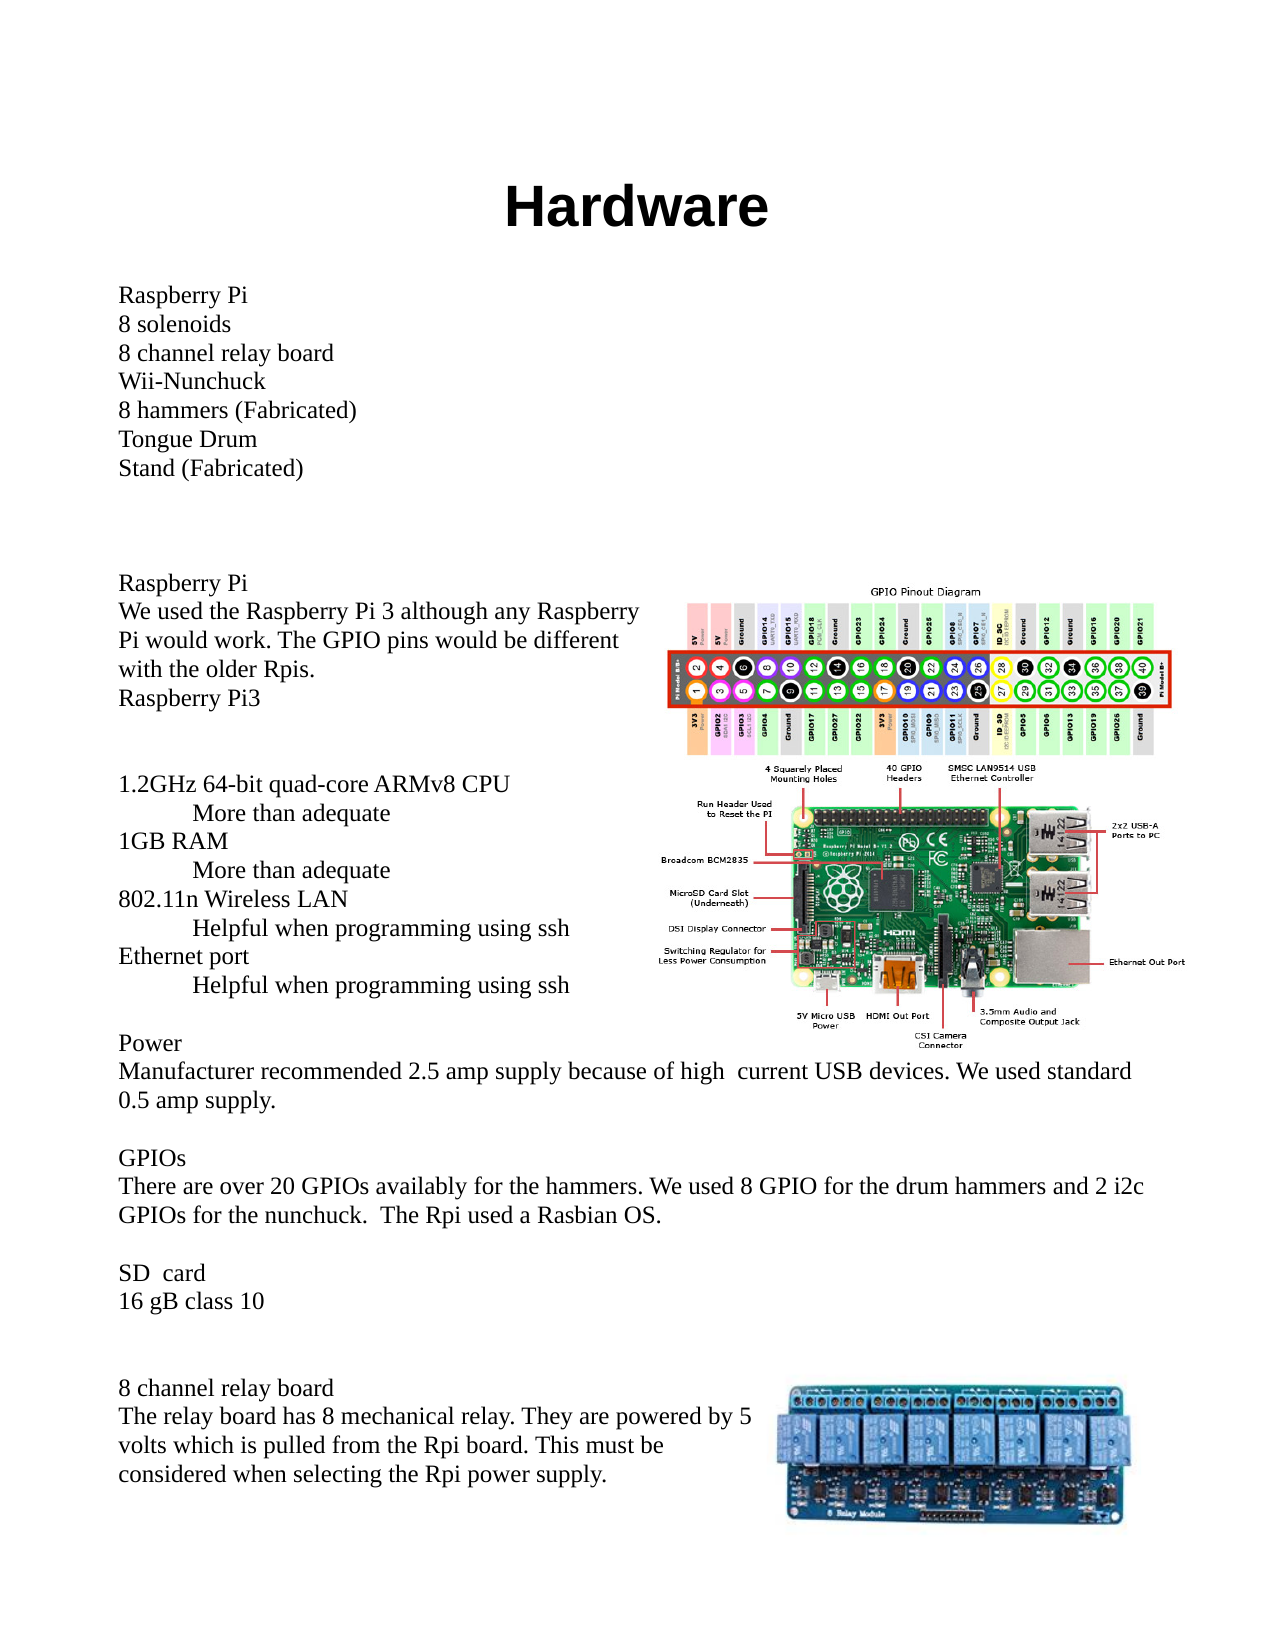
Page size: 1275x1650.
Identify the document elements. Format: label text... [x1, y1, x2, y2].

text 8 channel relay board [118, 1373, 766, 1401]
text Tongue Drum [118, 424, 1157, 453]
text Stand (Fabricated) [118, 453, 1157, 481]
text SD card [118, 1258, 1157, 1286]
text Ethernet port [118, 941, 651, 970]
text Wii-Nunchuck [118, 366, 1157, 395]
picture [651, 582, 1189, 1052]
text There are over 20 GPIOs availably for the hammers. We used 8 GPIO for the drum hammers and 2 i2c GPIOs for the nunchuck. The Rpi used a Rasbian OS. [118, 1171, 1157, 1229]
text We used the Raspberry Pi 3 although any Raspberry Pi would work. The GPIO pins would be different with the older Rpis. [118, 596, 651, 683]
text Raspberry Pi3 [118, 683, 651, 711]
text Raspberry Pi [118, 568, 1157, 596]
picture [766, 1275, 1142, 1650]
text The relay board has 8 mechanical relay. They are powered by 5 volts which is pulled from the Rpi board. This must be considered when selecting the Rpi power supply. [118, 1401, 766, 1488]
text Manufacturer recommended 2.5 amp supply because of high current USB devices. We used standard 0.5 amp supply. [118, 1056, 1157, 1114]
text 1GB RAM [118, 826, 651, 855]
text Power [118, 1028, 1157, 1056]
text 8 channel relay board [118, 338, 1157, 366]
text More than adequate [118, 798, 651, 826]
text GPIOs [118, 1143, 1157, 1171]
text [1142, 1286, 1157, 1315]
title Hardware [118, 172, 1157, 239]
text 16 gB class 10 [118, 1286, 766, 1315]
text Helpful when programming using ssh [118, 970, 651, 999]
text Helpful when programming using ssh [118, 913, 651, 941]
text 8 solenoids [118, 309, 1157, 338]
text 1.2GHz 64-bit quad-core ARMv8 CPU [118, 769, 651, 798]
text More than adequate [118, 855, 651, 884]
text 802.11n Wireless LAN [118, 884, 651, 913]
text Raspberry Pi [118, 280, 1157, 309]
text 8 hammers (Fabricated) [118, 395, 1157, 424]
text [1142, 1373, 1157, 1401]
